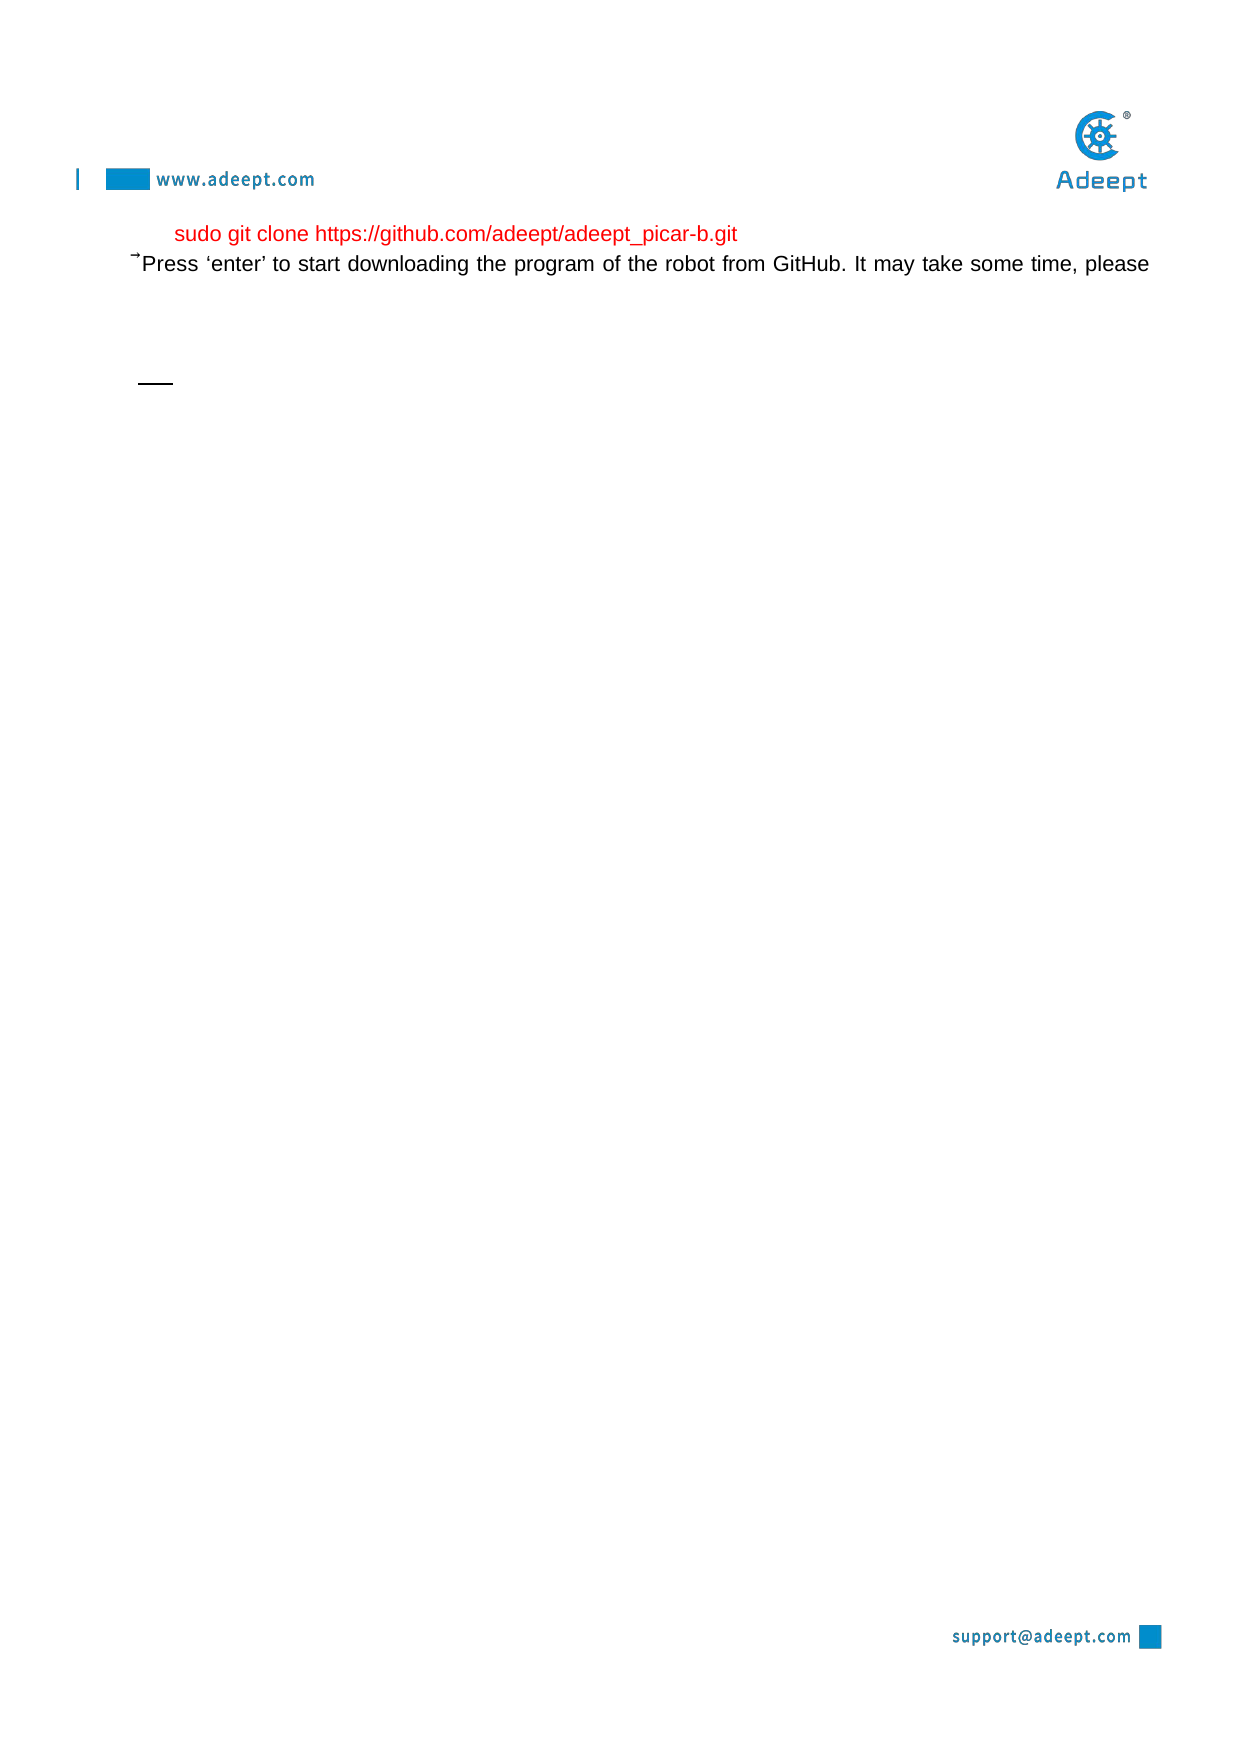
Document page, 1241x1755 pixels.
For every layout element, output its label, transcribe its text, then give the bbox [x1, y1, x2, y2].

text sudo git clone https://github.com/adeept/adeept_picar-b.git [174, 221, 1195, 246]
text ⃗Press ‘enter’ to start downloading the program of the robot from GitHub. It may take some time, please [141, 248, 1195, 278]
